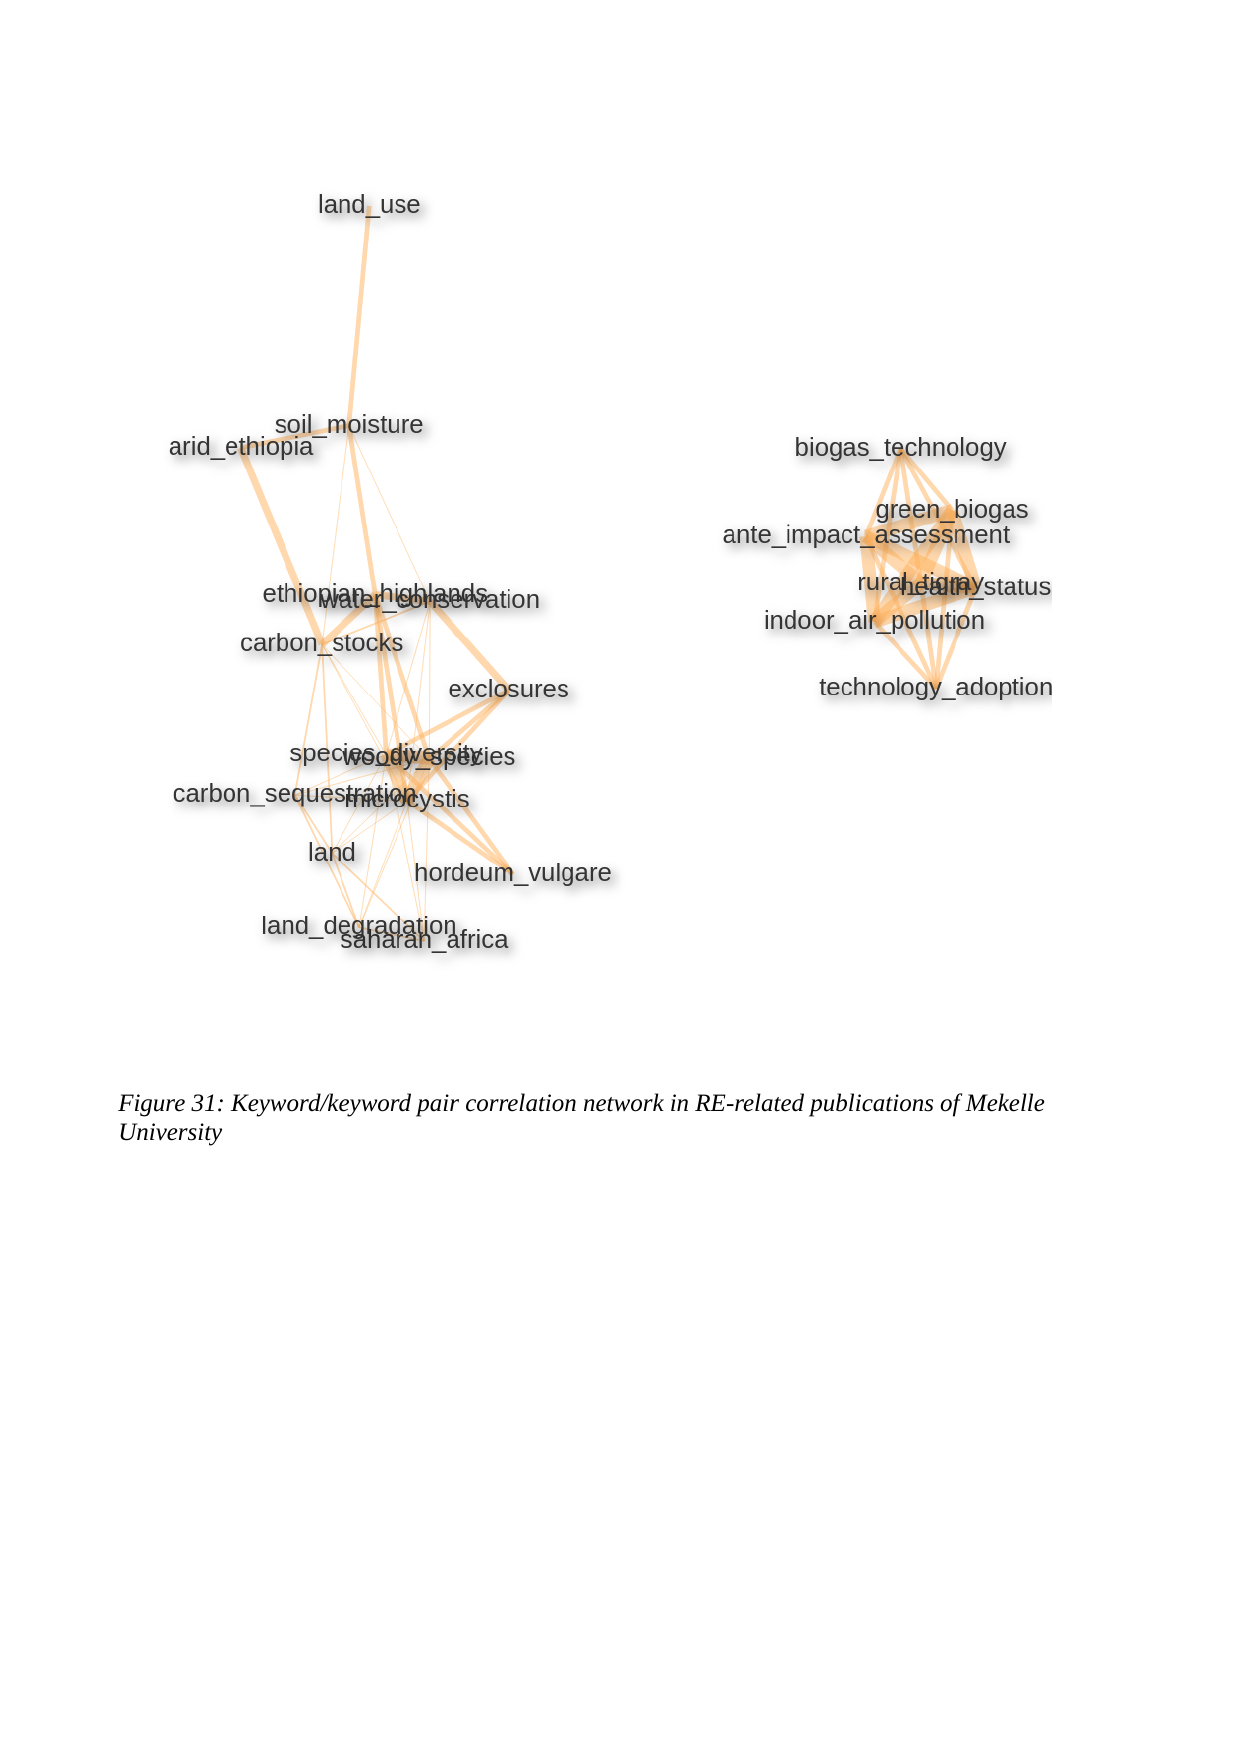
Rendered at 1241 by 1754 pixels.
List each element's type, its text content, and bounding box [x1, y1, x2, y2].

picture [118, 130, 1123, 1089]
text Figure 31: Keyword/keyword pair correlation network in RE-related publications of Mekelle University [118, 1089, 1122, 1146]
